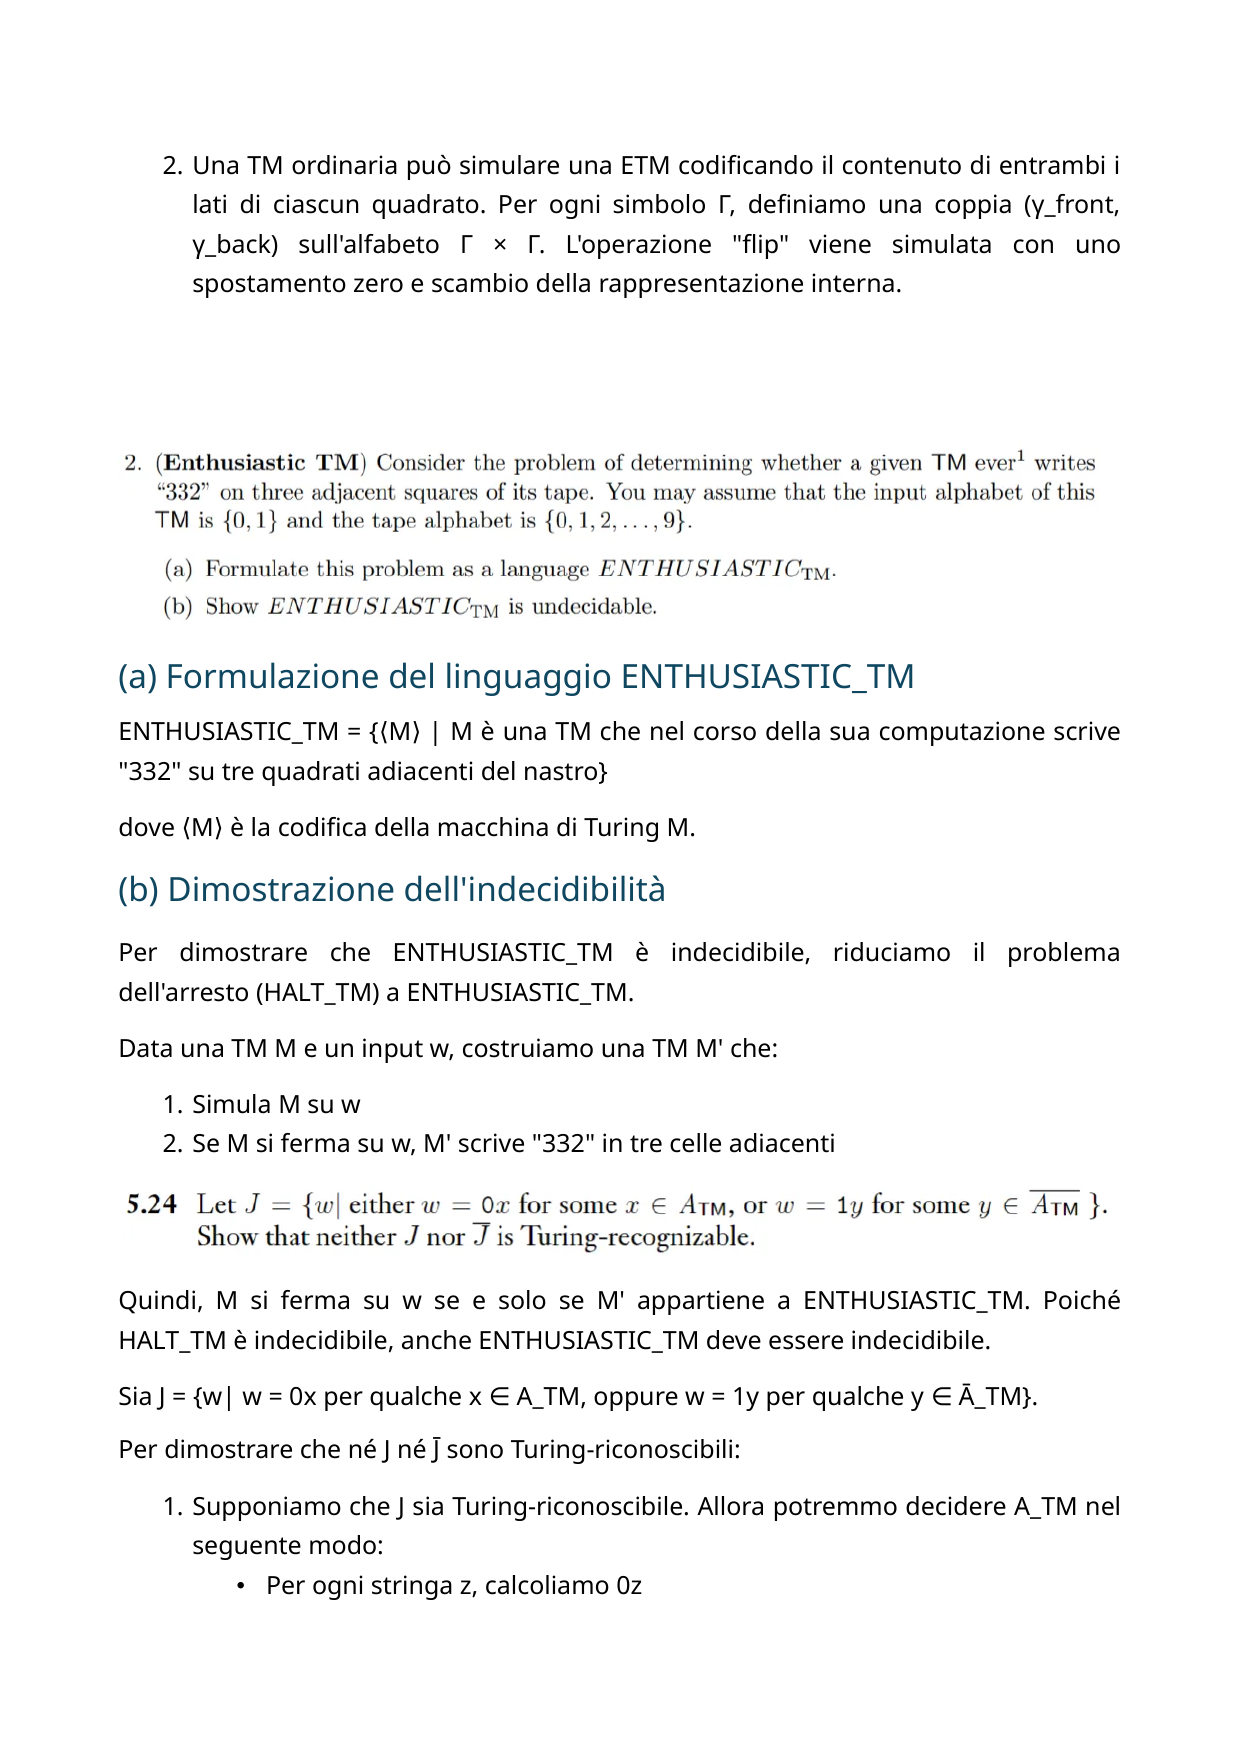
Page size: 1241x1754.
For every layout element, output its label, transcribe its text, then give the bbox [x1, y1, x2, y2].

list Se M si ferma su w, M' scrive "332" in tre celle adiacenti [162, 1126, 1122, 1160]
picture [118, 432, 1123, 624]
text Sia J = {w| w = 0x per qualche x ∈ A_TM, oppure w = 1y per qualche y ∈ Ā_TM}. [118, 1378, 1122, 1412]
text Data una TM M e un input w, costruiamo una TM M' che: [118, 1030, 1122, 1064]
list Per ogni stringa z, calcoliamo 0z [236, 1567, 1122, 1601]
subtitle (a) Formulazione del linguaggio ENTHUSIASTIC_TM [118, 624, 1122, 698]
list Simula M su w [162, 1087, 1122, 1121]
subtitle (b) Dimostrazione dell'indecidibilità [118, 866, 1122, 911]
text Per dimostrare che ENTHUSIASTIC_TM è indecidibile, riduciamo il problema dell'arresto (HALT_TM) a ENTHUSIASTIC_TM. [118, 935, 1122, 1008]
text ENTHUSIASTIC_TM = {⟨M⟩ | M è una TM che nel corso della sua computazione scrive "332" su tre quadrati adiacenti del nastro} [118, 714, 1122, 787]
list Una TM ordinaria può simulare una ETM codificando il contenuto di entrambi i lati di ciascun quadrato. Per ogni simbolo Γ, definiamo una coppia (γ_front, γ_back) sull'alfabeto Γ × Γ. L'operazione "flip" viene simulata con uno spostamento zero e scambio della rappresentazione interna. [162, 148, 1122, 300]
text Per dimostrare che né J né J̄ sono Turing-riconoscibili: [118, 1432, 1122, 1466]
picture [120, 1181, 1125, 1258]
list Supponiamo che J sia Turing-riconoscibile. Allora potremmo decidere A_TM nel seguente modo: [162, 1488, 1122, 1562]
text dove ⟨M⟩ è la codifica della macchina di Turing M. [118, 809, 1122, 843]
text Quindi, M si ferma su w se e solo se M' appartiene a ENTHUSIASTIC_TM. Poiché HALT_TM è indecidibile, anche ENTHUSIASTIC_TM deve essere indecidibile. [118, 1180, 1122, 1356]
